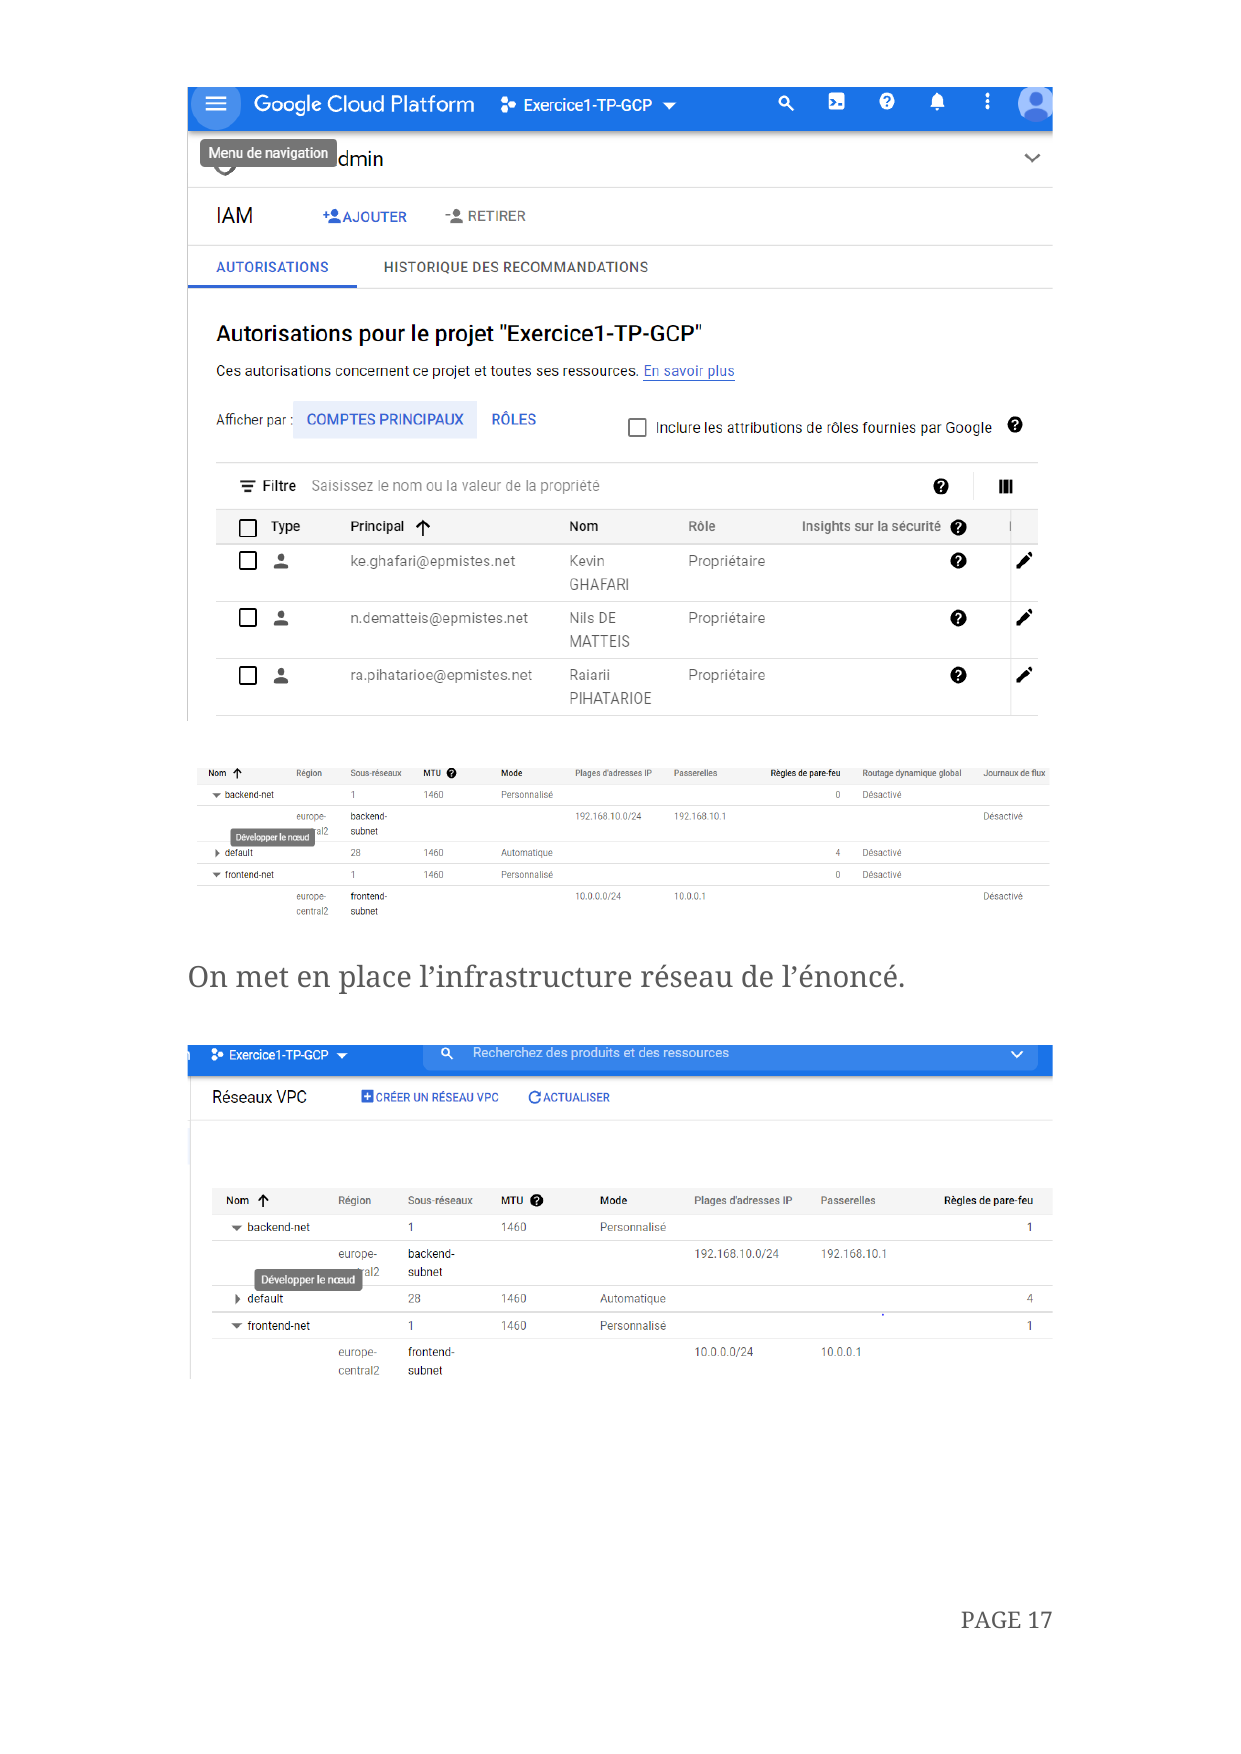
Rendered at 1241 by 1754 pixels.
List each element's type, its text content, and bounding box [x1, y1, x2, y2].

text On met en place l’infrastructure réseau de l’énoncé. [187, 956, 1053, 996]
